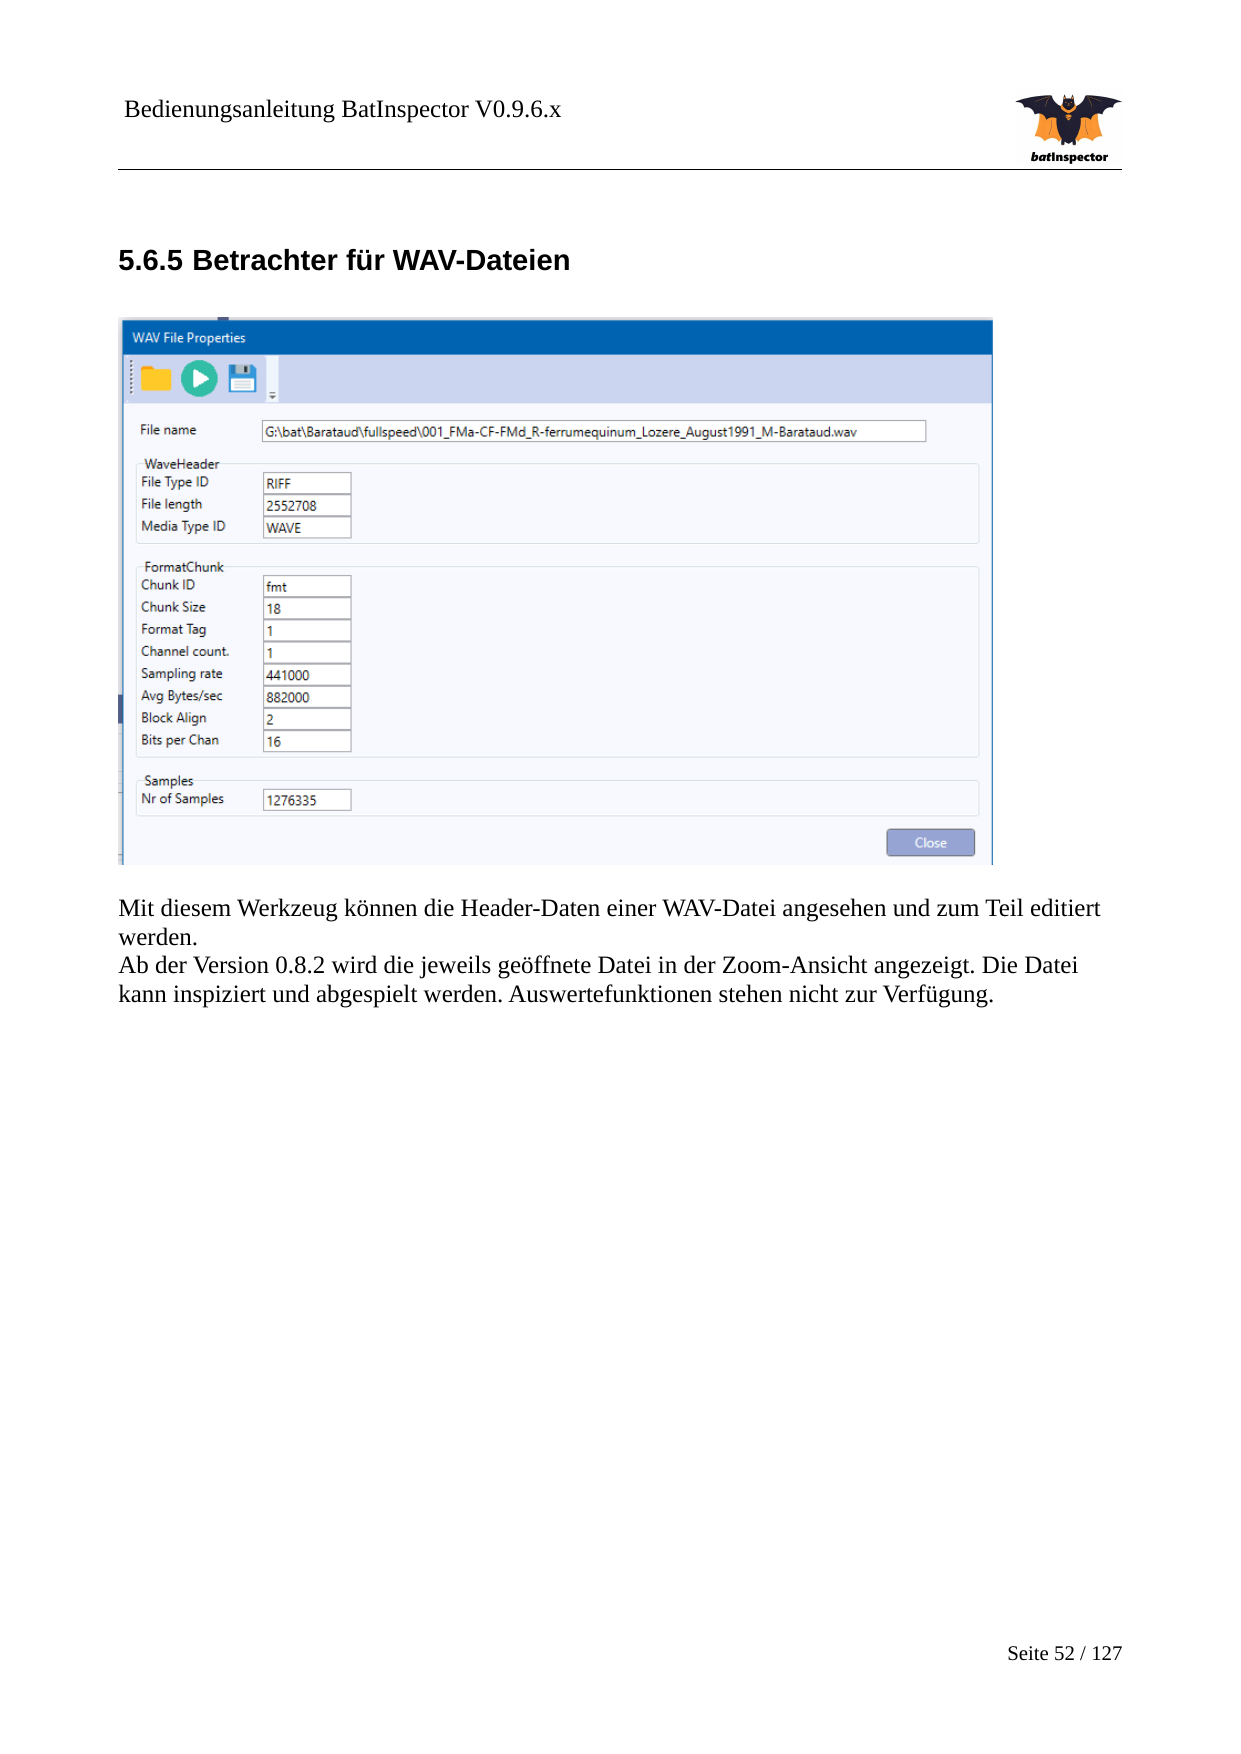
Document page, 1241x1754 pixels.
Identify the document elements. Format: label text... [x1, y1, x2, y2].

picture [118, 317, 993, 865]
text Ab der Version 0.8.2 wird die jeweils geöffnete Datei in der Zoom-Ansicht angezeigt. Die Datei kann inspiziert und abgespielt werden. Auswertefunktionen stehen nicht zur Verfügung. [118, 951, 1122, 1008]
text Mit diesem Werkzeug können die Header-Daten einer WAV-Datei angesehen und zum Teil editiert werden. [118, 893, 1122, 951]
subtitle Betrachter für WAV-Dateien [118, 243, 1122, 276]
picture [1015, 88, 1125, 165]
